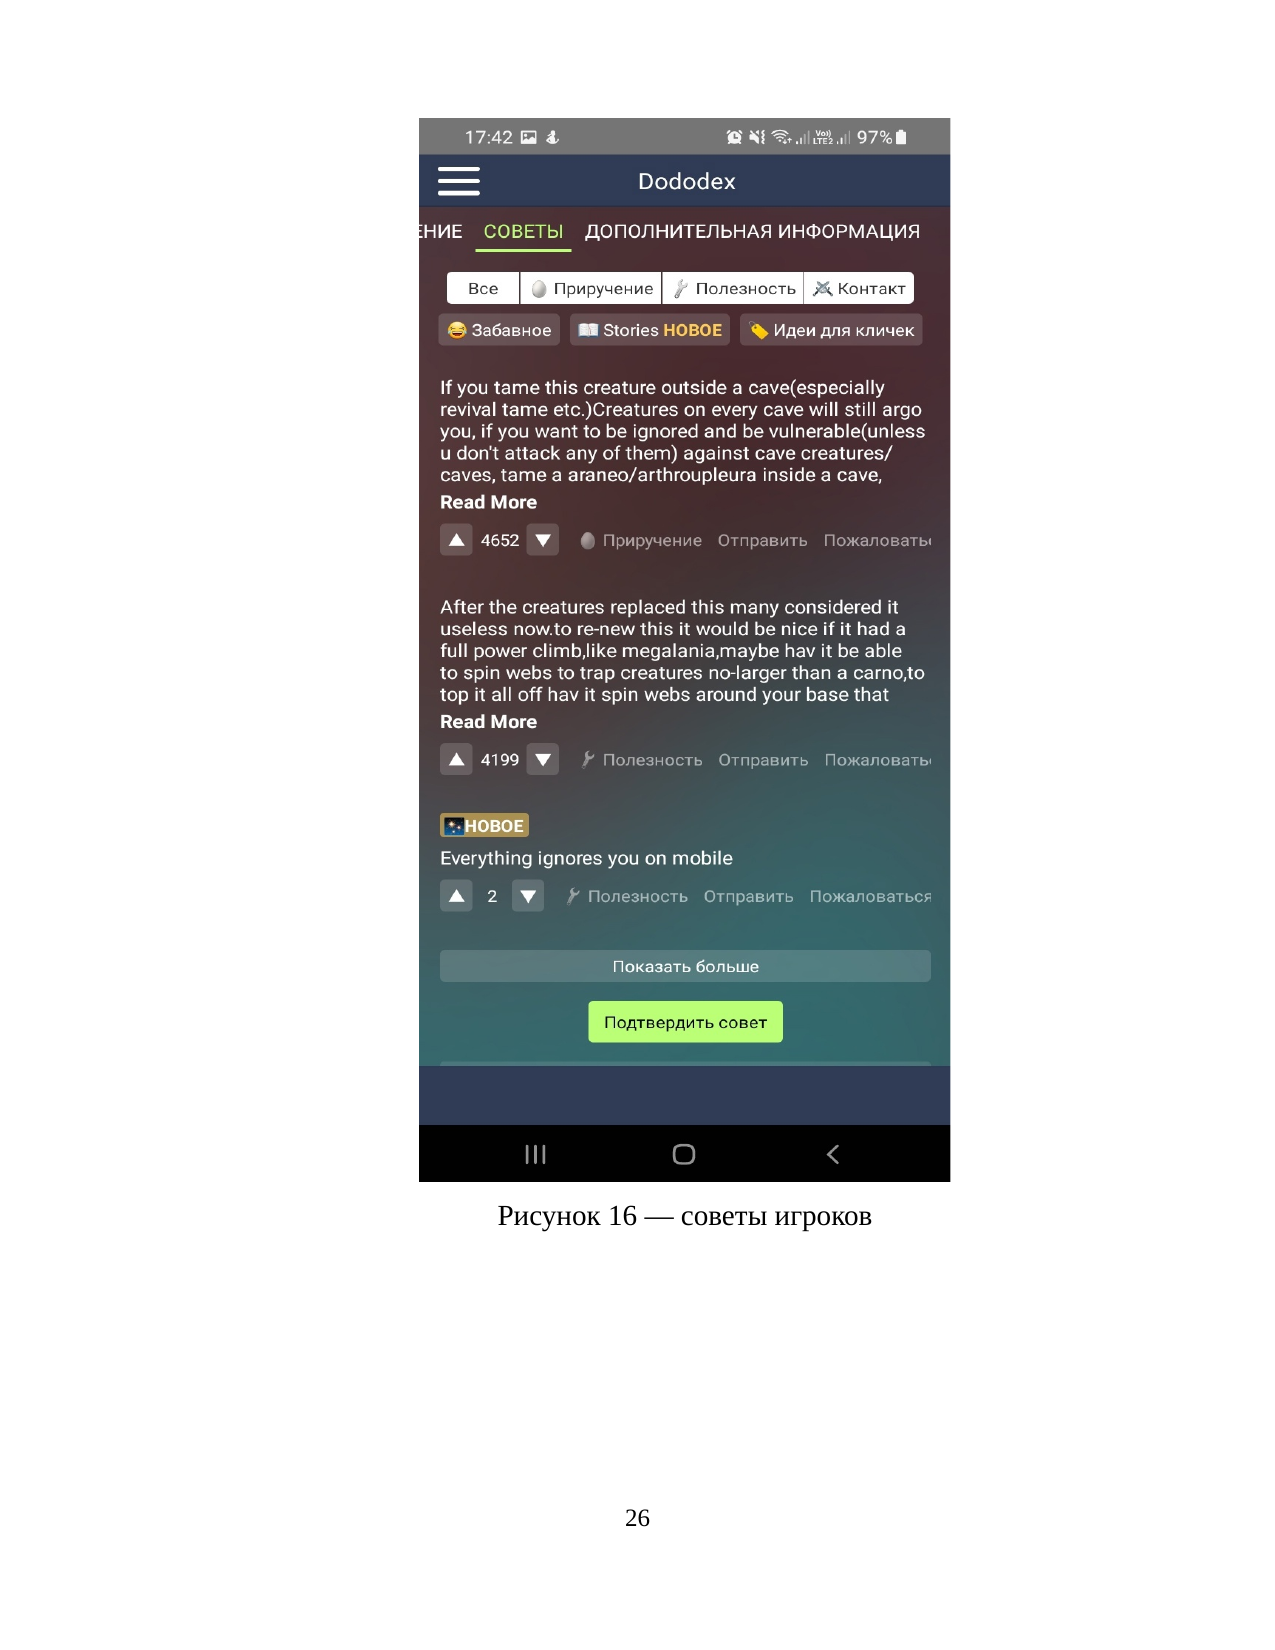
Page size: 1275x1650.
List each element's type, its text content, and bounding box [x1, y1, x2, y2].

list Рисунок 16 — советы игроков [165, 1198, 1157, 1231]
picture [419, 118, 951, 1182]
